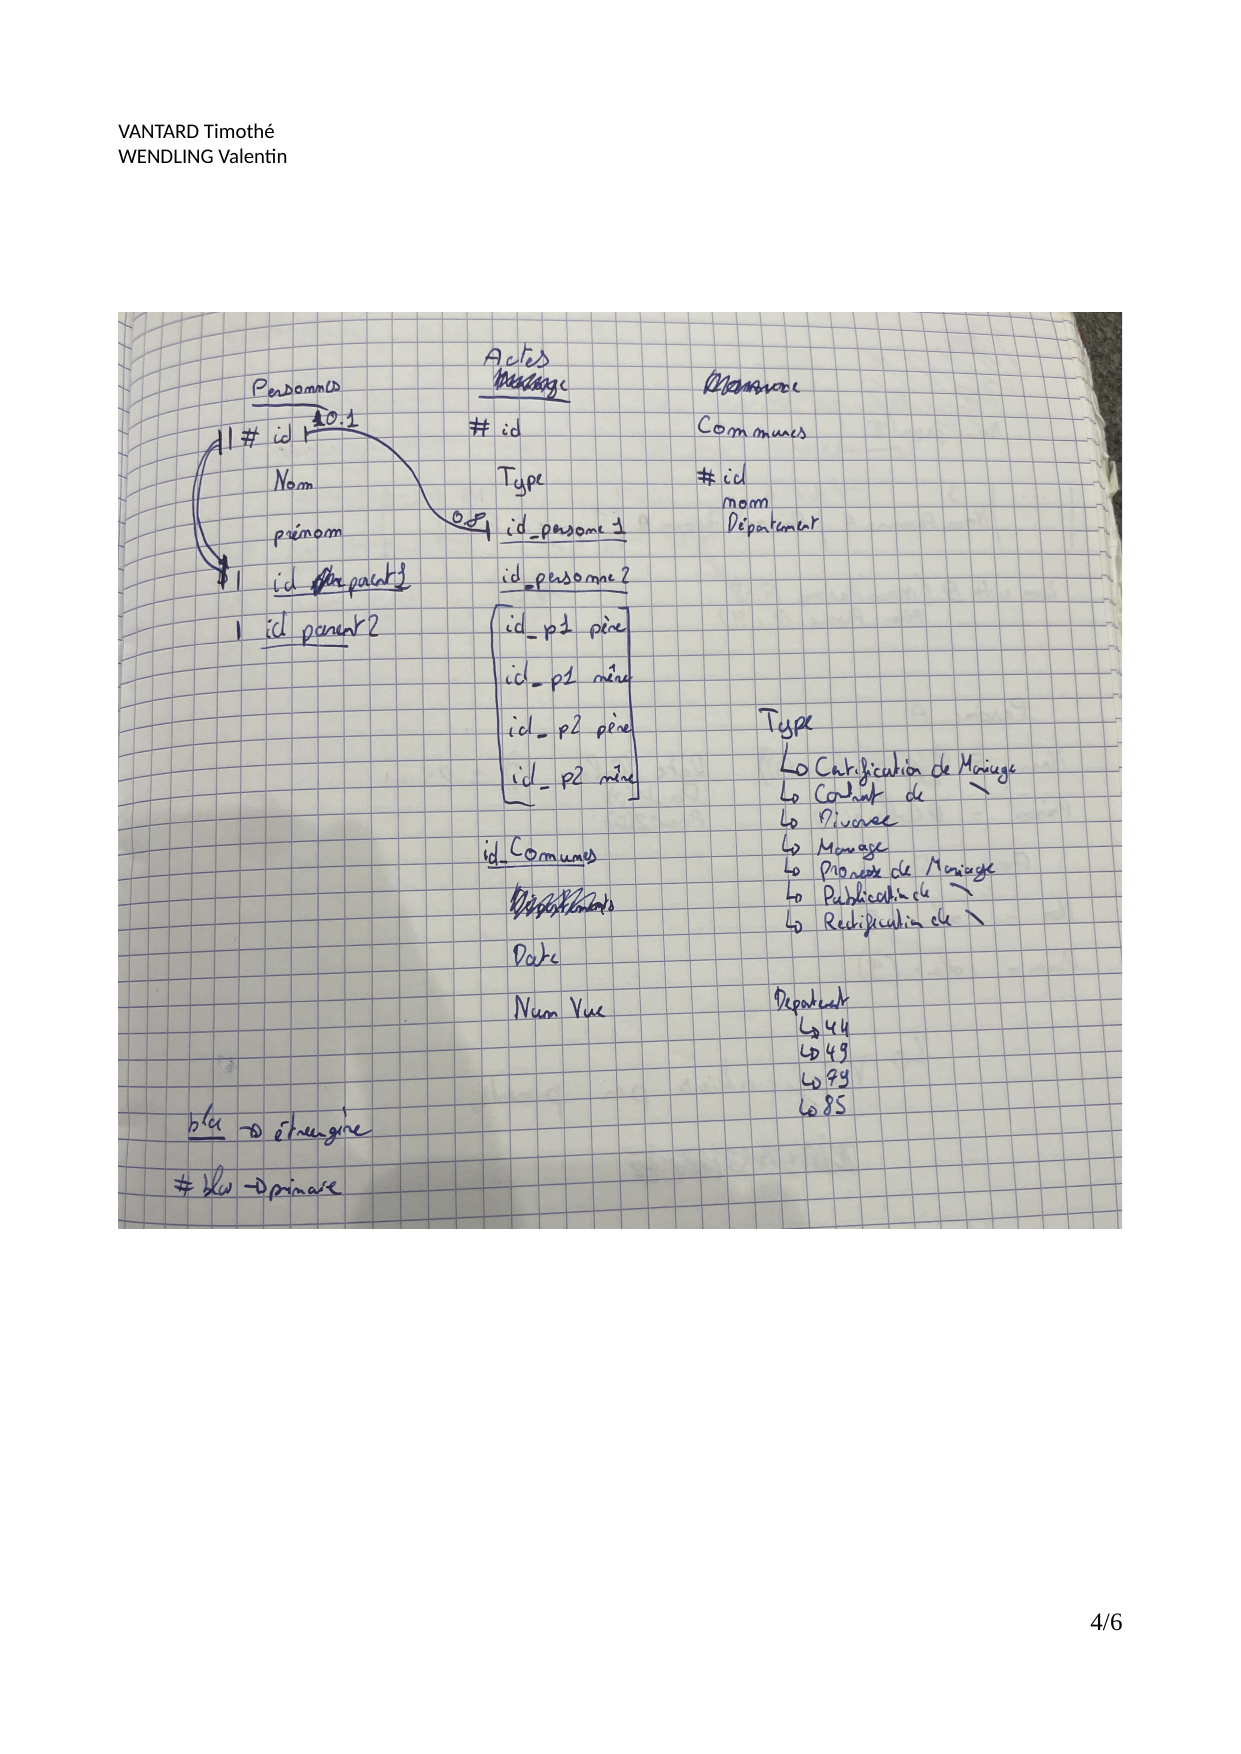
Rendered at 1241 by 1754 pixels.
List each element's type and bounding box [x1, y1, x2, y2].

picture [118, 312, 1123, 1229]
